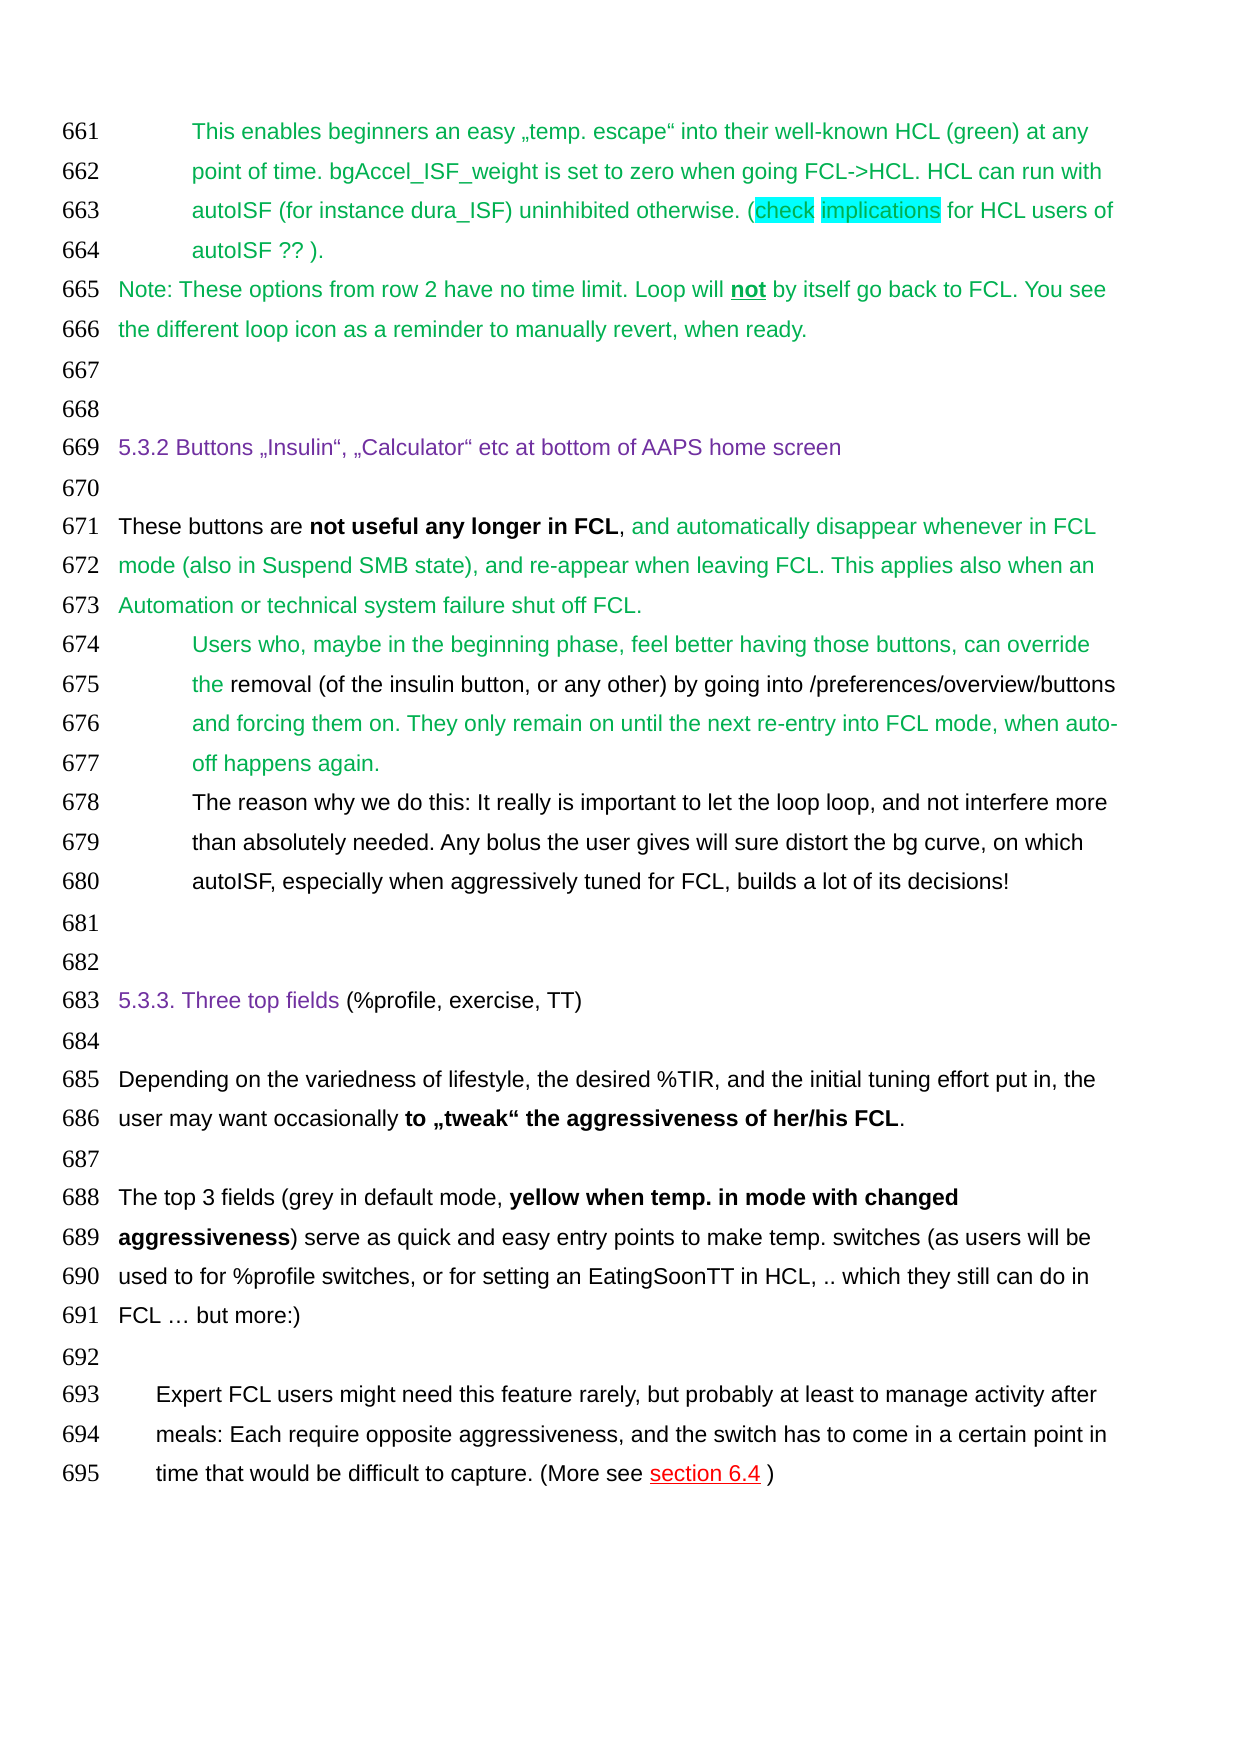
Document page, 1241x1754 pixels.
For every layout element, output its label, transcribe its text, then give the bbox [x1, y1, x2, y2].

text These buttons are not useful any longer in FCL, and automatically disappear whenever in FCL mode (also in Suspend SMB state), and re-appear when leaving FCL. This applies also when an Automation or technical system failure shut off FCL. [118, 513, 1122, 618]
text Users who, maybe in the beginning phase, feel better having those buttons, can override the removal (of the insulin button, or any other) by going into /preferences/overview/buttons and forcing them on. They only remain on until the next re-entry into FCL mode, when auto-off happens again. [192, 631, 1122, 776]
text Depending on the variedness of lifestyle, the desired %TIR, and the initial tuning effort put in, the user may want occasionally to „tweak“ the aggressiveness of her/his FCL. [118, 1066, 1122, 1131]
text 5.3.2 Buttons „Insulin“, „Calculator“ etc at bottom of AAPS home screen [118, 434, 1122, 460]
text This enables beginners an easy „temp. escape“ into their well-known HCL (green) at any point of time. bgAccel_ISF_weight is set to zero when going FCL->HCL. HCL can run with autoISF (for instance dura_ISF) uninhibited otherwise. (check implications for HCL users of autoISF ?? ). [192, 118, 1122, 263]
text The top 3 fields (grey in default mode, yellow when temp. in mode with changed aggressiveness) serve as quick and easy entry points to make temp. switches (as users will be used to for %profile switches, or for setting an EatingSoonTT in HCL, .. which they still can do in FCL … but more:) [118, 1184, 1122, 1329]
text 5.3.3. Three top fields (%profile, exercise, TT) [118, 987, 1122, 1013]
text The reason why we do this: It really is important to let the loop loop, and not interfere more than absolutely needed. Any bolus the user gives will sure distort the bg curve, on which autoISF, especially when aggressively tuned for FCL, builds a lot of its decisions! [192, 789, 1122, 894]
text Note: These options from row 2 have no time limit. Loop will not by itself go back to FCL. You see the different loop icon as a reminder to manually revert, when ready. [118, 276, 1122, 342]
text Expert FCL users might need this feature rarely, but probably at least to manage activity after meals: Each require opposite aggressiveness, and the switch has to come in a certain point in time that would be difficult to capture. (More see section 6.4 ) [156, 1381, 1122, 1487]
